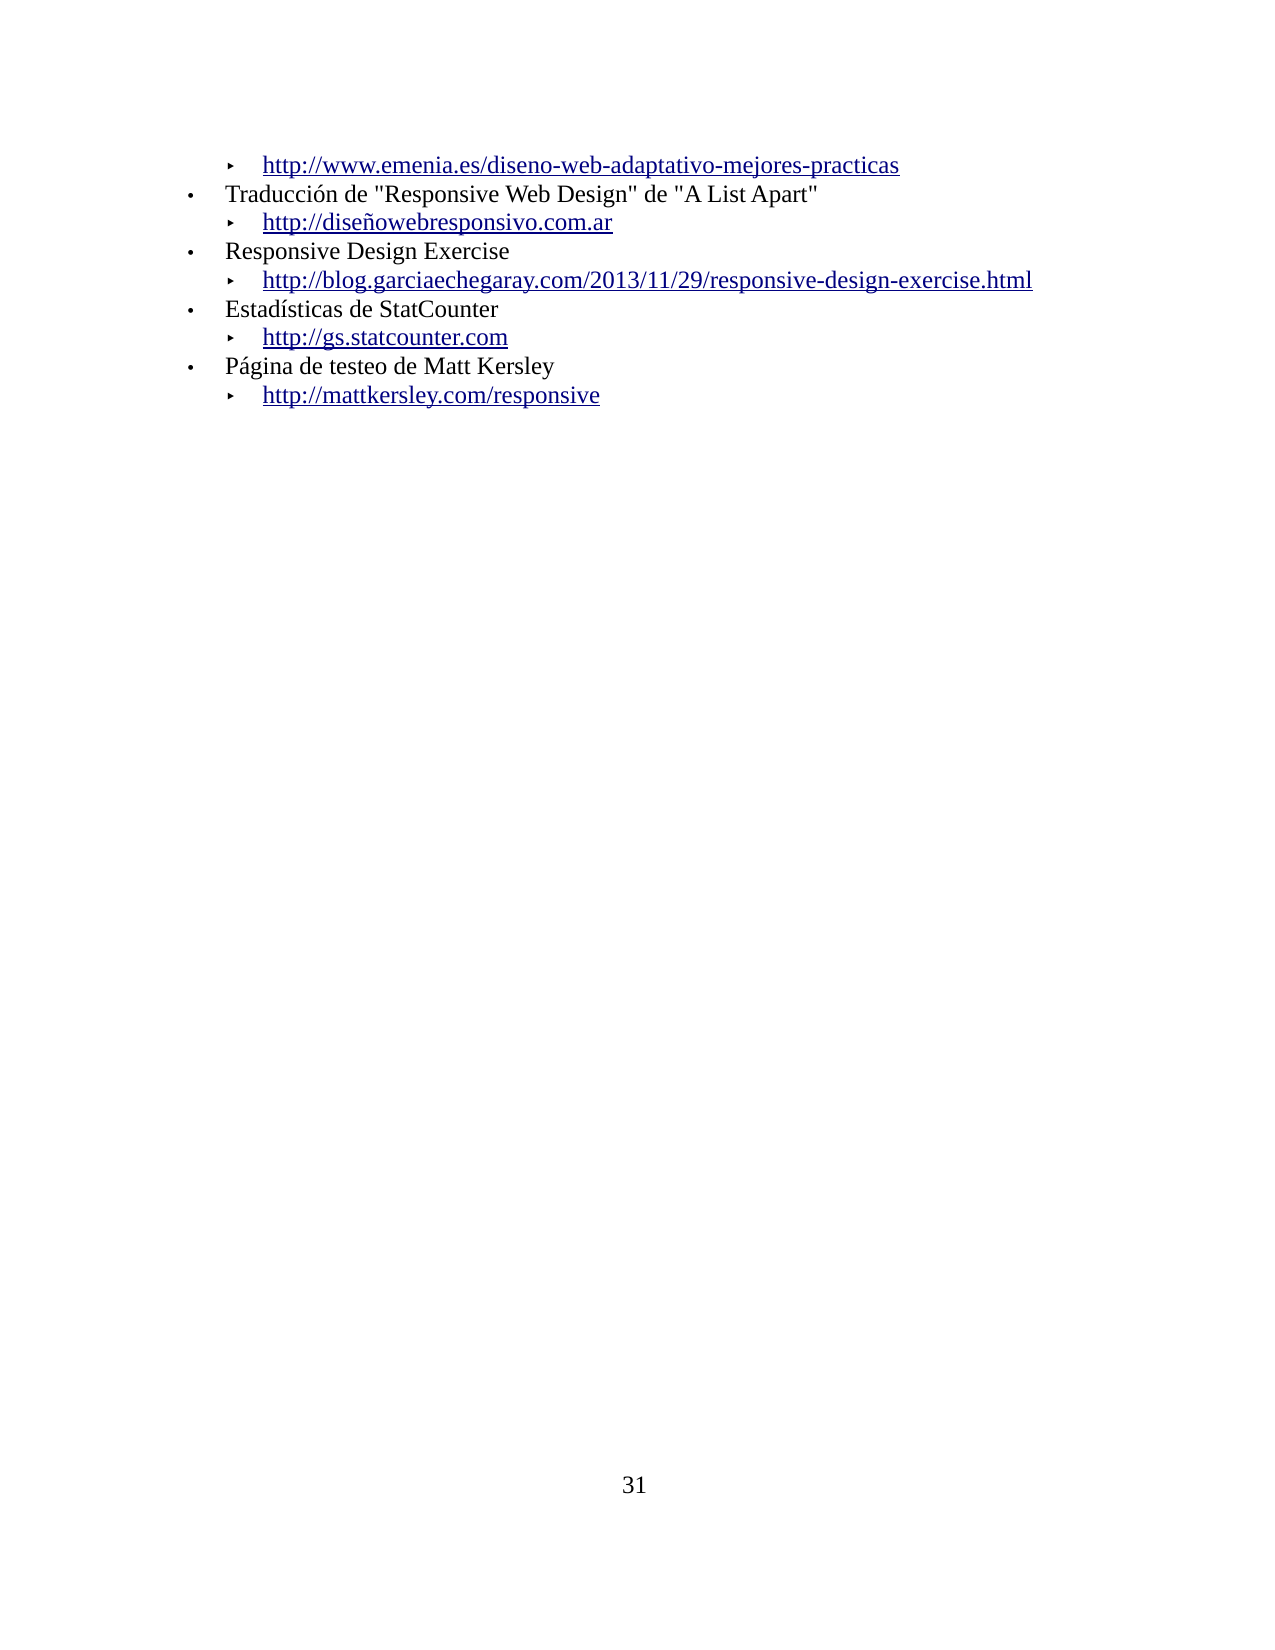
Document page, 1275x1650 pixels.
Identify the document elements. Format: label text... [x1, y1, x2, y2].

list Página de testeo de Matt Kersley [187, 351, 1125, 380]
list http://blog.garciaechegaray.com/2013/11/29/responsive-design-exercise.html [225, 265, 1125, 294]
list Estadísticas de StatCounter [187, 294, 1125, 322]
list http://gs.statcounter.com [225, 322, 1125, 351]
list http://mattkersley.com/responsive [225, 380, 1125, 409]
list http://diseñowebresponsivo.com.ar [225, 207, 1125, 236]
list Traducción de "Responsive Web Design" de "A List Apart" [187, 179, 1125, 207]
list http://www.emenia.es/diseno-web-adaptativo-mejores-practicas [225, 150, 1125, 179]
list Responsive Design Exercise [187, 236, 1125, 265]
